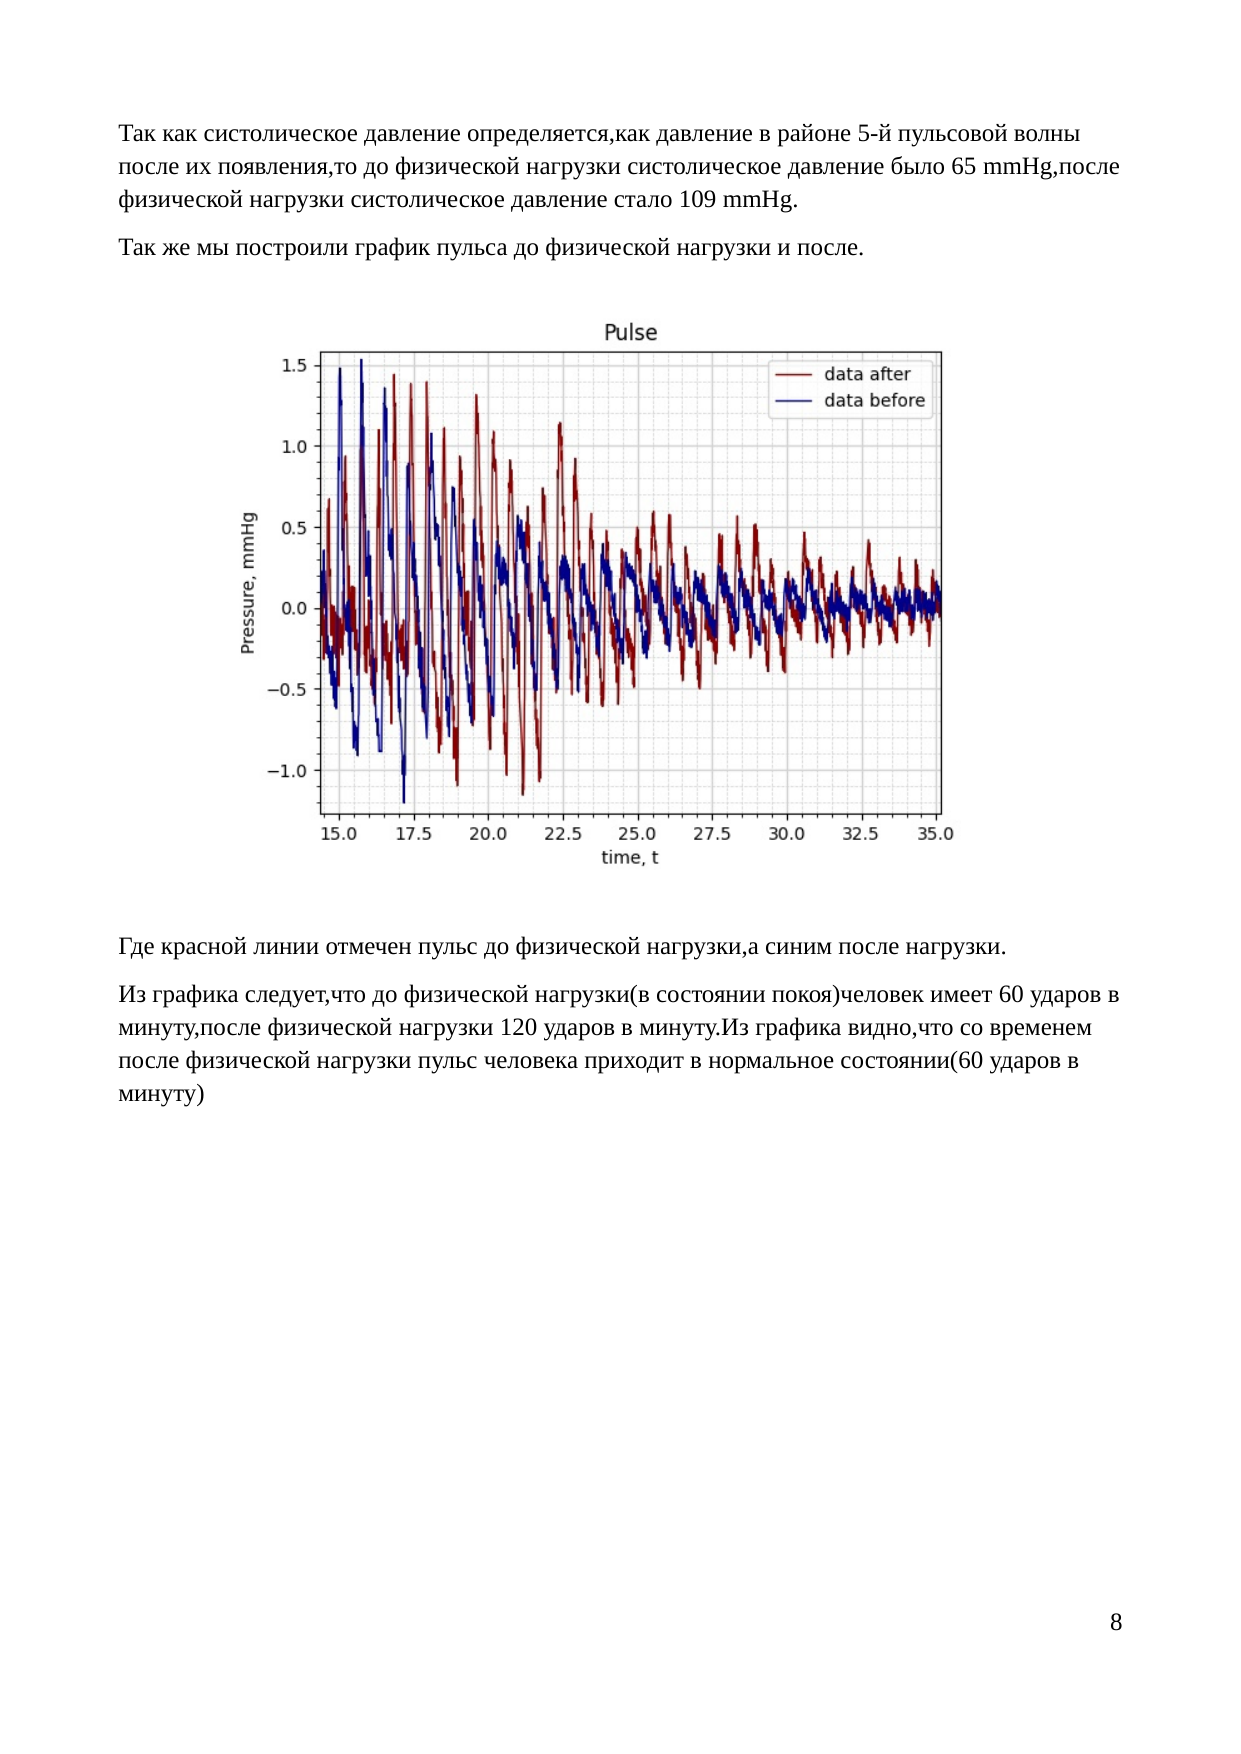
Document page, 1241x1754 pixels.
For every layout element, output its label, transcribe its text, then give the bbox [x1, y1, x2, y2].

text Из графика следует,что до физической нагрузки(в состоянии покоя)человек имеет 60 ударов в минуту,после физической нагрузки 120 ударов в минуту.Из графика видно,что со временем после физической нагрузки пульс человека приходит в нормальное состоянии(60 ударов в минуту) [118, 979, 1122, 1107]
picture [220, 279, 1020, 880]
text Так как систолическое давление определяется,как давление в районе 5-й пульсовой волны после их появления,то до физической нагрузки систолическое давление было 65 mmHg,после физической нагрузки систолическое давление стало 109 mmHg. [118, 118, 1122, 213]
text Где красной линии отмечен пульс до физической нагрузки,а синим после нагрузки. [118, 931, 1122, 960]
text Так же мы построили график пульса до физической нагрузки и после. [118, 232, 1122, 261]
